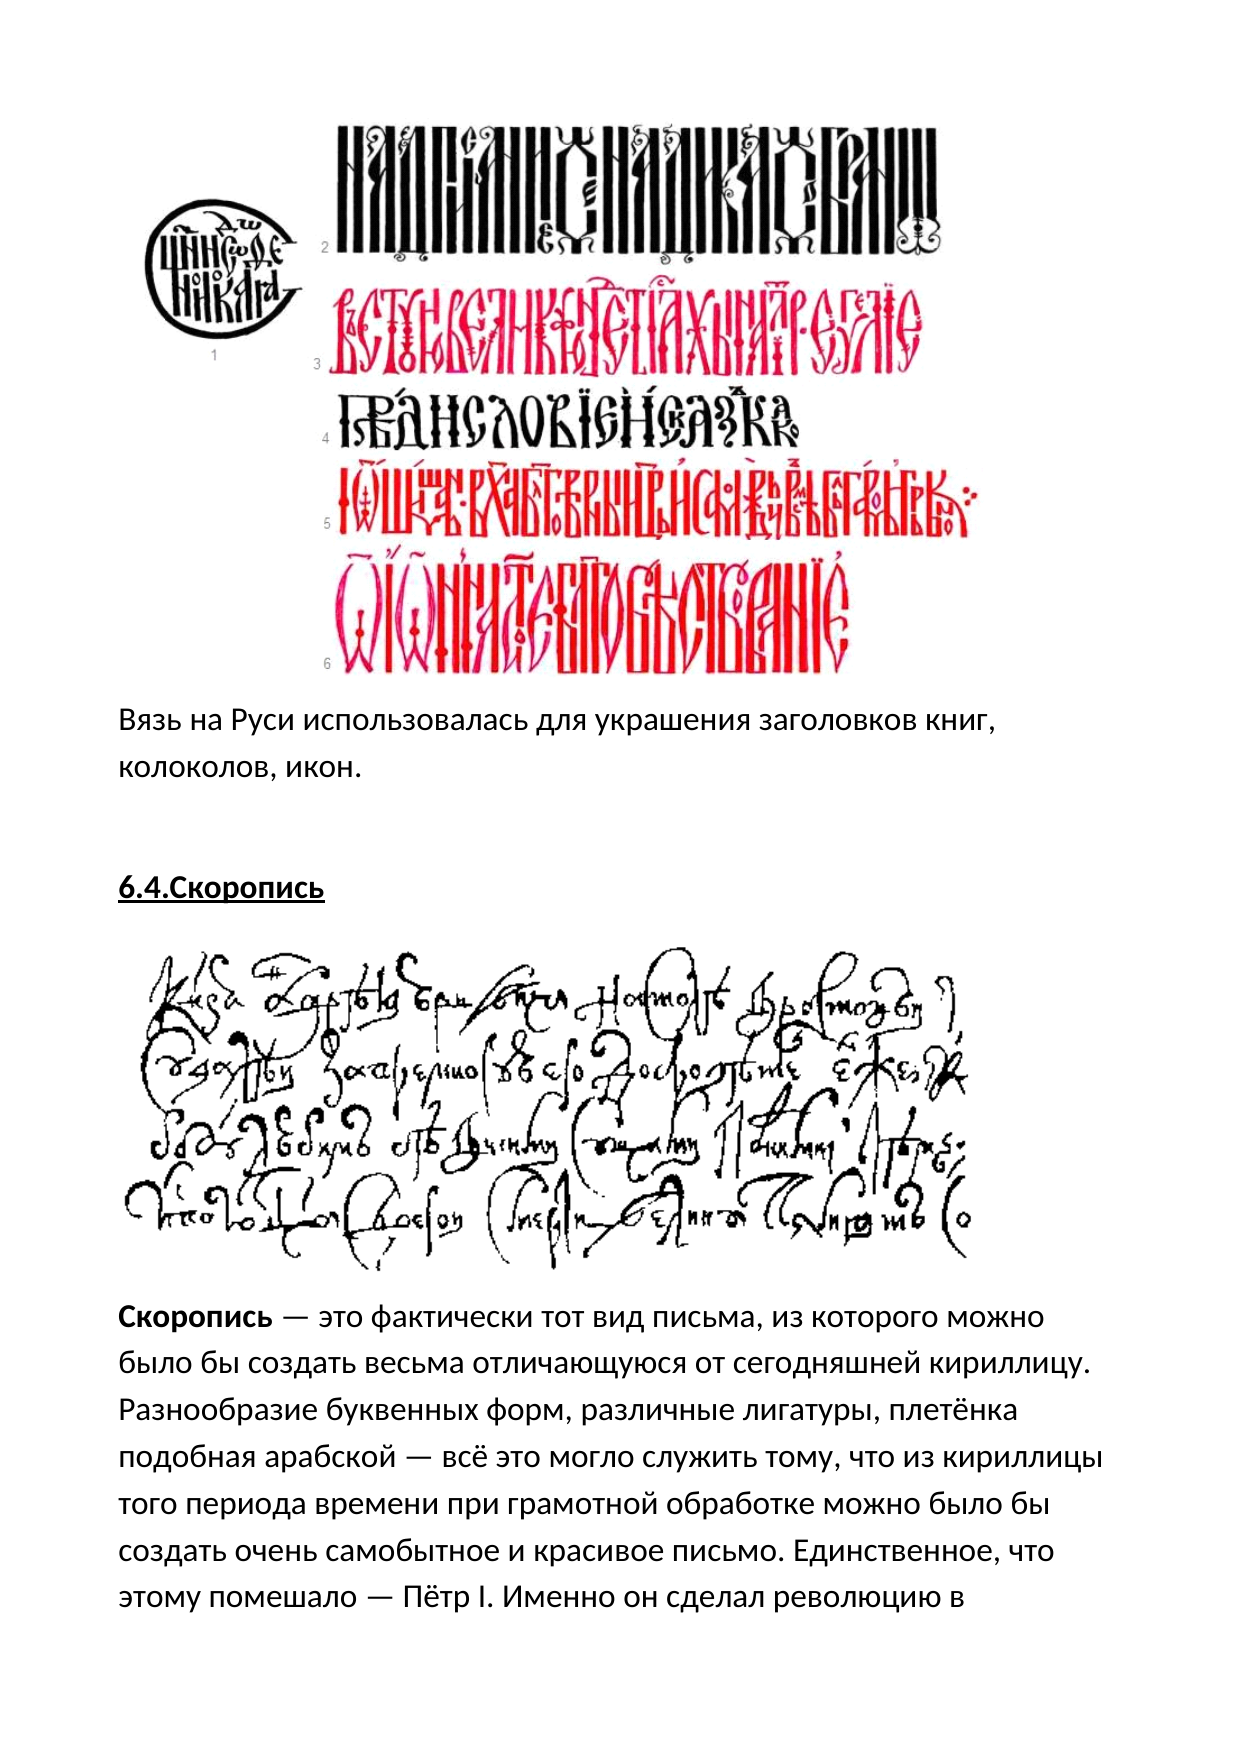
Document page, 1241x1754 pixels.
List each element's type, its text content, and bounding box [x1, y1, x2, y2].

text Вязь на Руси использовалась для украшения заголовков книг, колоколов, икон. [118, 698, 1122, 786]
text Скоропись — это фактически тот вид письма, из которого можно было бы создать весьма отличающуюся от сегодняшней кириллицу. Разнообразие буквенных форм, различные лигатуры, плетёнка подобная арабской — всё это могло служить тому, что из кириллицы того периода времени при грамотной обработке можно было бы создать очень самобытное и красивое письмо. Единственное, что этому помешало — Пётр І. Именно он сделал революцию в [118, 1295, 1122, 1616]
text 6.4.Скоропись [118, 866, 1122, 906]
